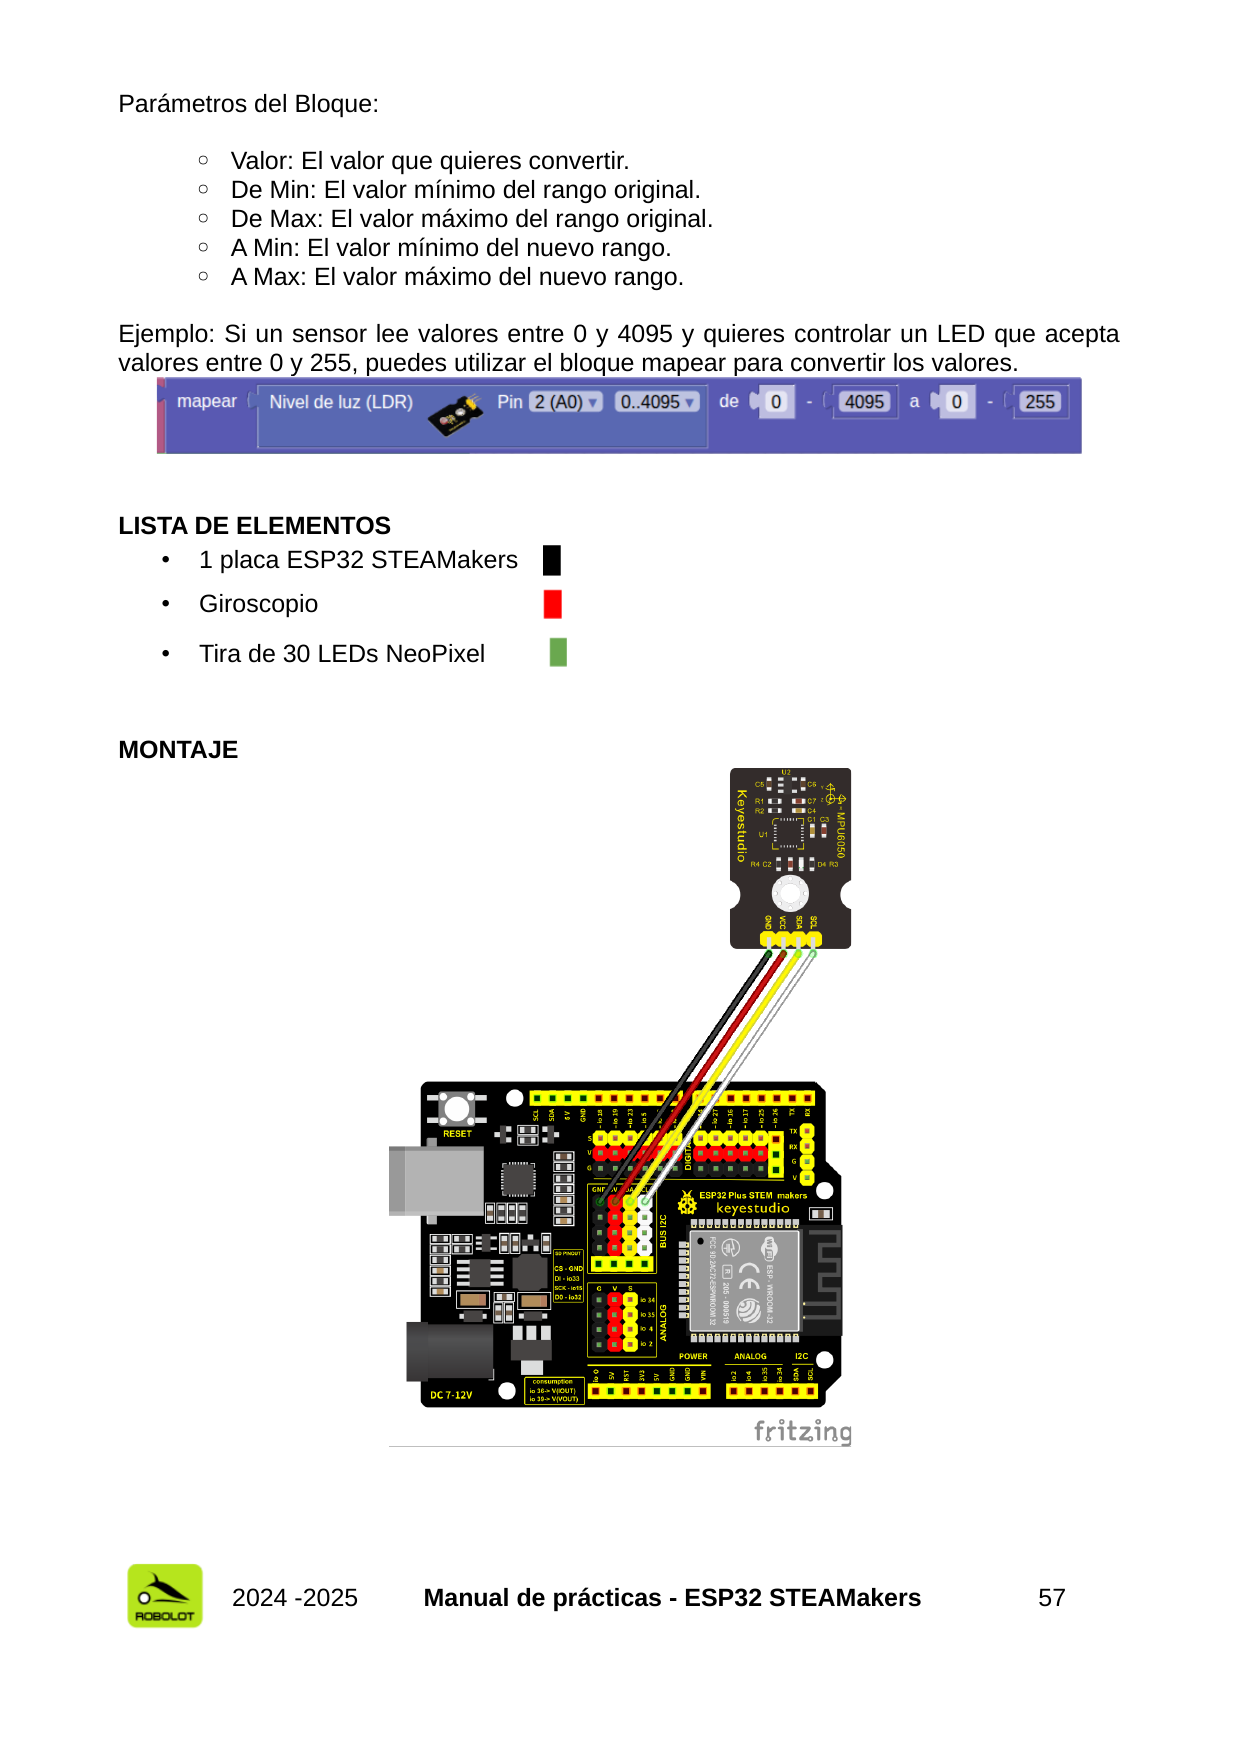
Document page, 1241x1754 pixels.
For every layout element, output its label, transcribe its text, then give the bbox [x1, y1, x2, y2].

table_cell [537, 580, 626, 628]
text MONTAJE [118, 736, 1122, 764]
table_cell [537, 628, 626, 678]
list Valor: El valor que quieres convertir. [193, 146, 1122, 175]
text Parámetros del Bloque: [118, 88, 1122, 117]
text Ejemplo: Si un sensor lee valores entre 0 y 4095 y quieres controlar un LED que acepta valores entre 0 y 255, puedes utilizar el bloque mapear para convertir los valores. [118, 319, 1122, 377]
picture [542, 585, 565, 623]
text LISTA DE ELEMENTOS [118, 511, 1122, 539]
table_cell Giroscopio [118, 580, 337, 628]
table_cell [337, 580, 537, 628]
list A Min: El valor mínimo del nuevo rango. [193, 233, 1122, 261]
table_header █ [537, 540, 626, 580]
table_cell Tira de 30 LEDs NeoPixel [118, 628, 537, 678]
picture [156, 376, 1084, 454]
list A Max: El valor máximo del nuevo rango. [193, 261, 1122, 290]
picture [389, 768, 852, 1447]
list De Max: El valor máximo del rango original. [193, 204, 1122, 233]
picture [542, 633, 571, 673]
picture [126, 1563, 205, 1631]
list De Min: El valor mínimo del rango original. [193, 175, 1122, 204]
table_header 1 placa ESP32 STEAMakers [118, 540, 537, 580]
